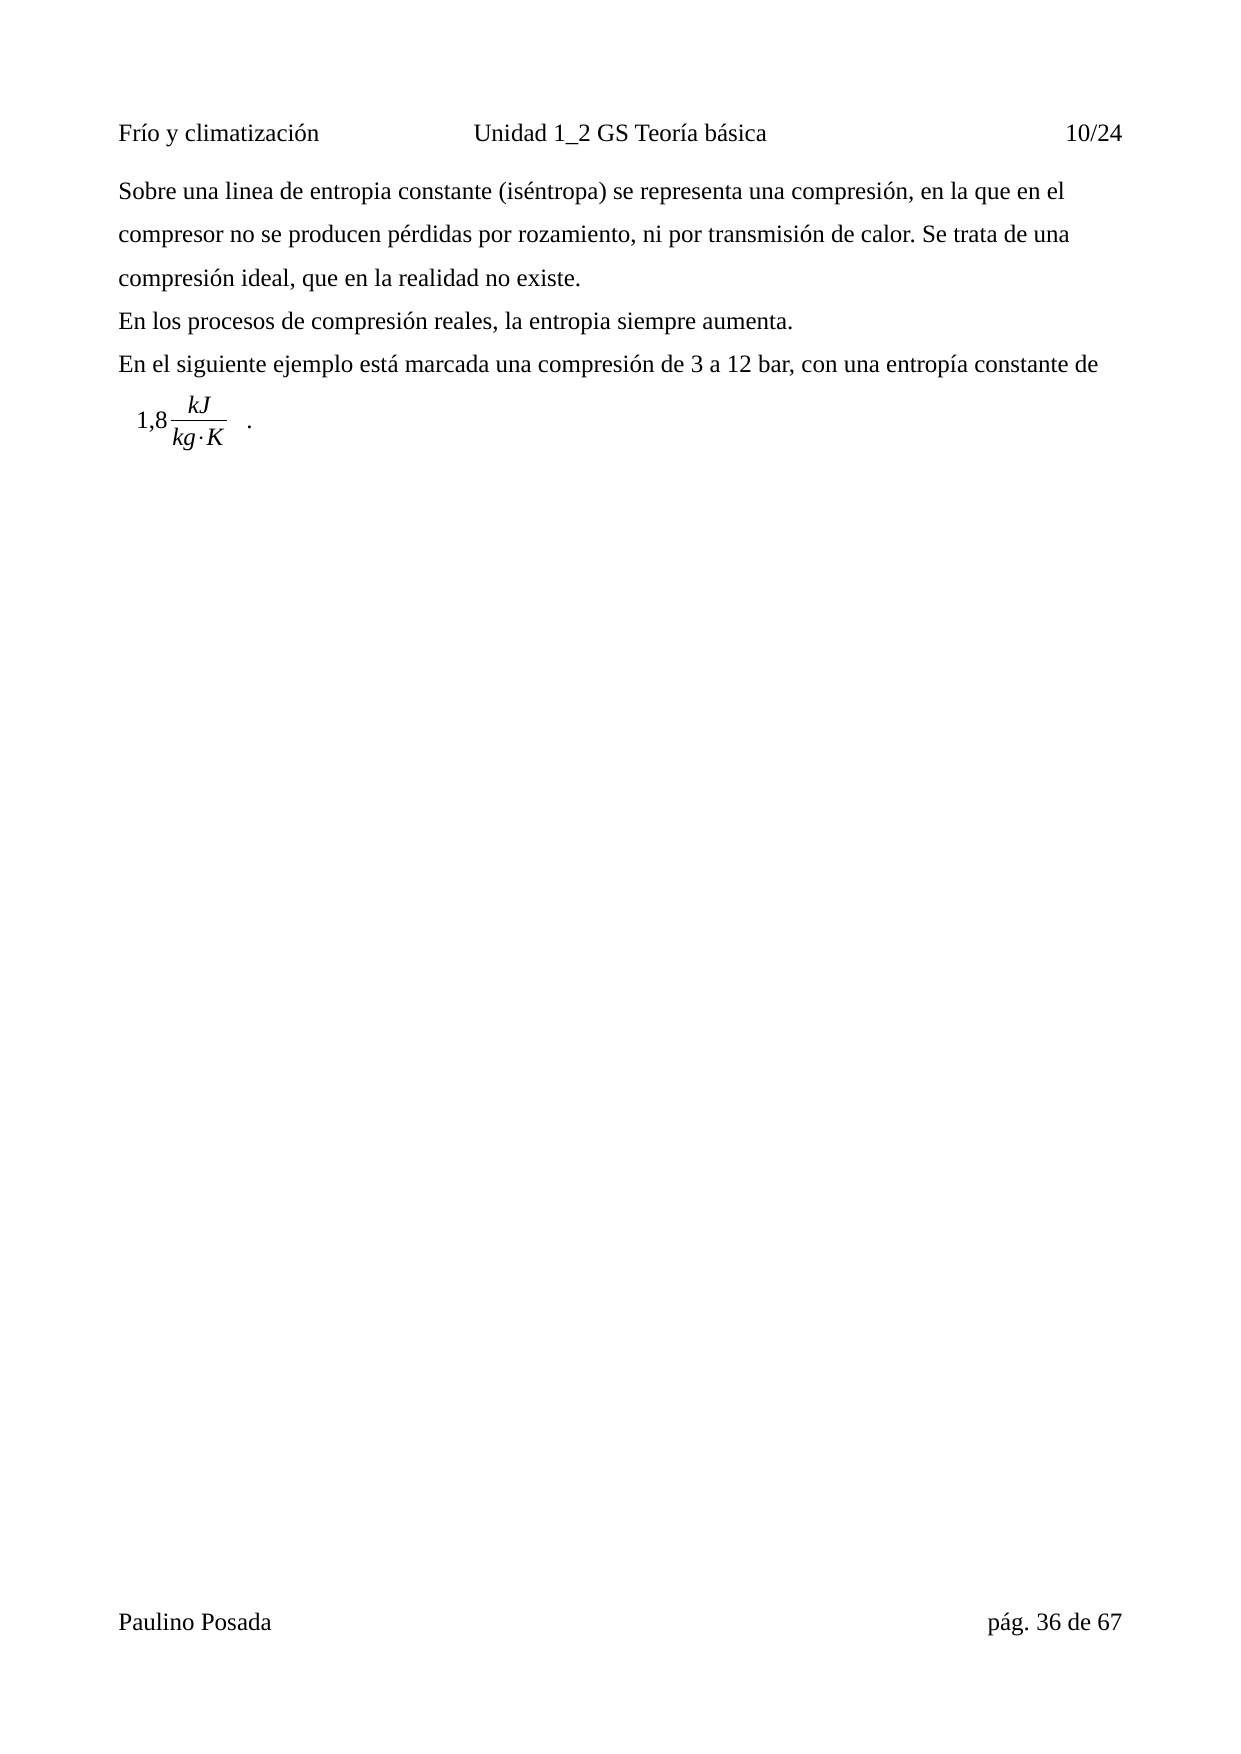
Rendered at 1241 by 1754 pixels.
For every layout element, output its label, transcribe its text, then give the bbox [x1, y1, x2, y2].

text En los procesos de compresión reales, la entropia siempre aumenta. [118, 306, 1122, 334]
text Sobre una linea de entropia constante (iséntropa) se representa una compresión, en la que en el compresor no se producen pérdidas por rozamiento, ni por transmisión de calor. Se trata de una compresión ideal, que en la realidad no existe. [118, 176, 1122, 291]
text En el siguiente ejemplo está marcada una compresión de 3 a 12 bar, con una entropía constante de . [118, 349, 1122, 451]
